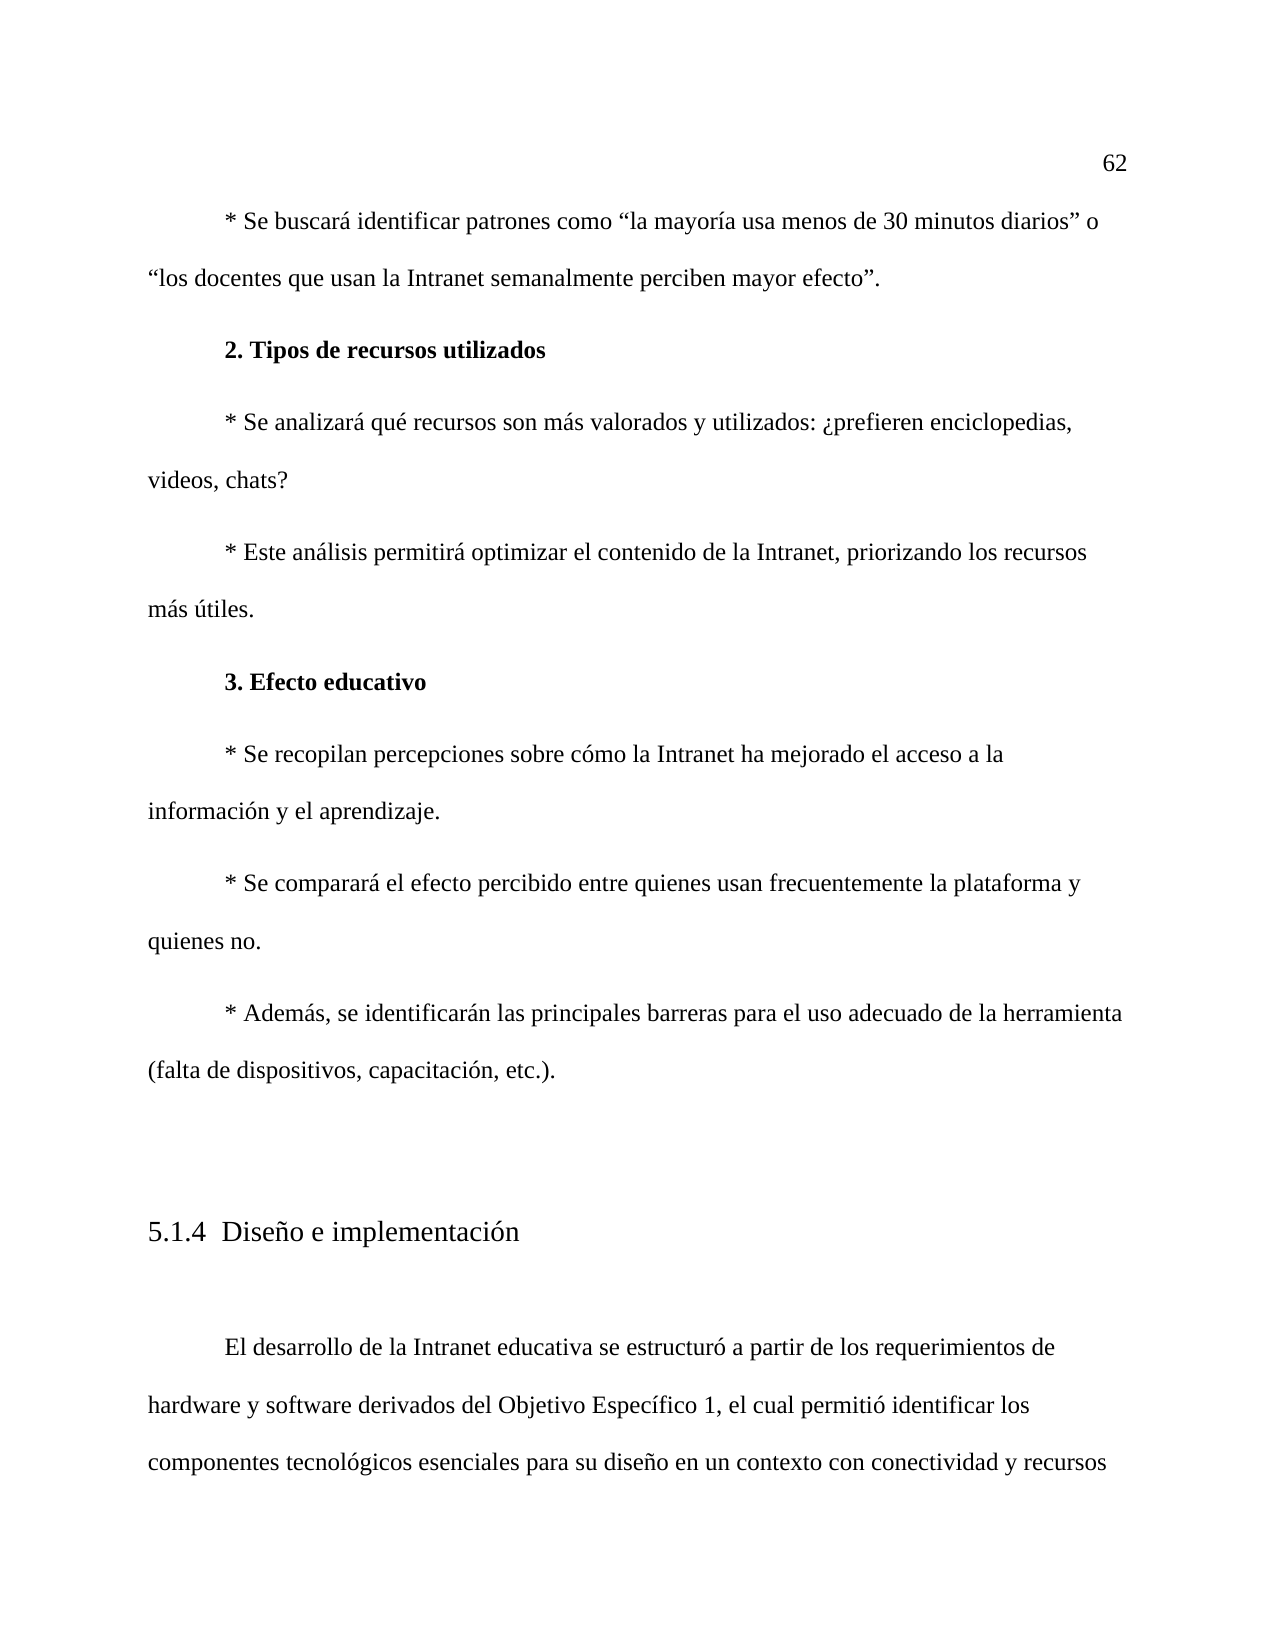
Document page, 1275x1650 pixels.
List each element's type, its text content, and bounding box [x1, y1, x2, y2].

text 3. Efecto educativo [148, 667, 1127, 695]
text * Además, se identificarán las principales barreras para el uso adecuado de la herramienta (falta de dispositivos, capacitación, etc.). [148, 998, 1127, 1084]
text 2. Tipos de recursos utilizados [148, 335, 1127, 364]
text El desarrollo de la Intranet educativa se estructuró a partir de los requerimientos de hardware y software derivados del Objetivo Específico 1, el cual permitió identificar los componentes tecnológicos esenciales para su diseño en un contexto con conectividad y recursos [148, 1332, 1127, 1476]
text * Se recopilan percepciones sobre cómo la Intranet ha mejorado el acceso a la información y el aprendizaje. [148, 739, 1127, 825]
text * Se comparará el efecto percibido entre quienes usan frecuentemente la plataforma y quienes no. [148, 868, 1127, 954]
text * Se buscará identificar patrones como “la mayoría usa menos de 30 minutos diarios” o “los docentes que usan la Intranet semanalmente perciben mayor efecto”. [148, 206, 1127, 292]
text * Este análisis permitirá optimizar el contenido de la Intranet, priorizando los recursos más útiles. [148, 537, 1127, 623]
text * Se analizará qué recursos son más valorados y utilizados: ¿prefieren enciclopedias, videos, chats? [148, 407, 1127, 494]
subtitle Diseño e implementación [148, 1214, 1127, 1248]
